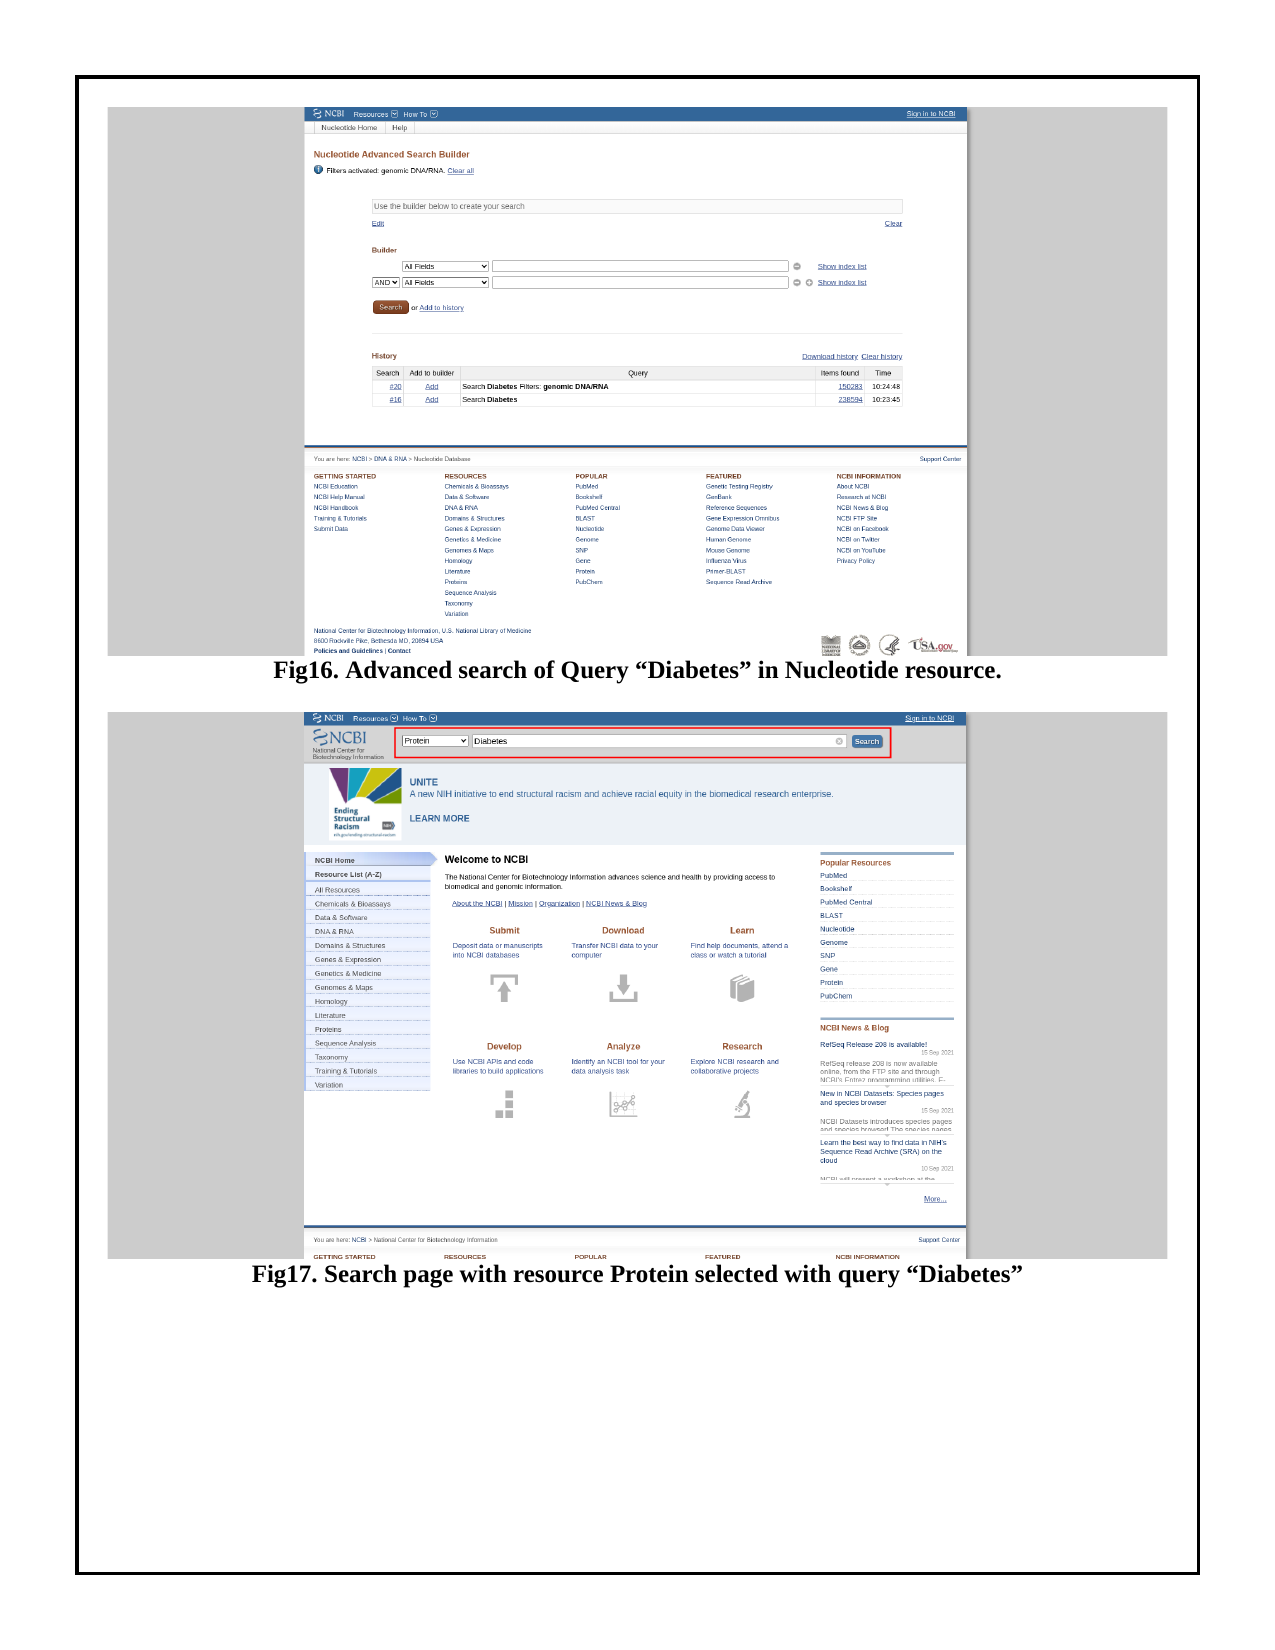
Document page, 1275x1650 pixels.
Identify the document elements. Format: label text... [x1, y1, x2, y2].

picture [107, 712, 1168, 1259]
text Fig17. Search page with resource Protein selected with query “Diabetes” [108, 1259, 1167, 1288]
picture [107, 107, 1168, 656]
text Fig16. Advanced search of Query “Diabetes” in Nucleotide resource. [108, 656, 1167, 684]
